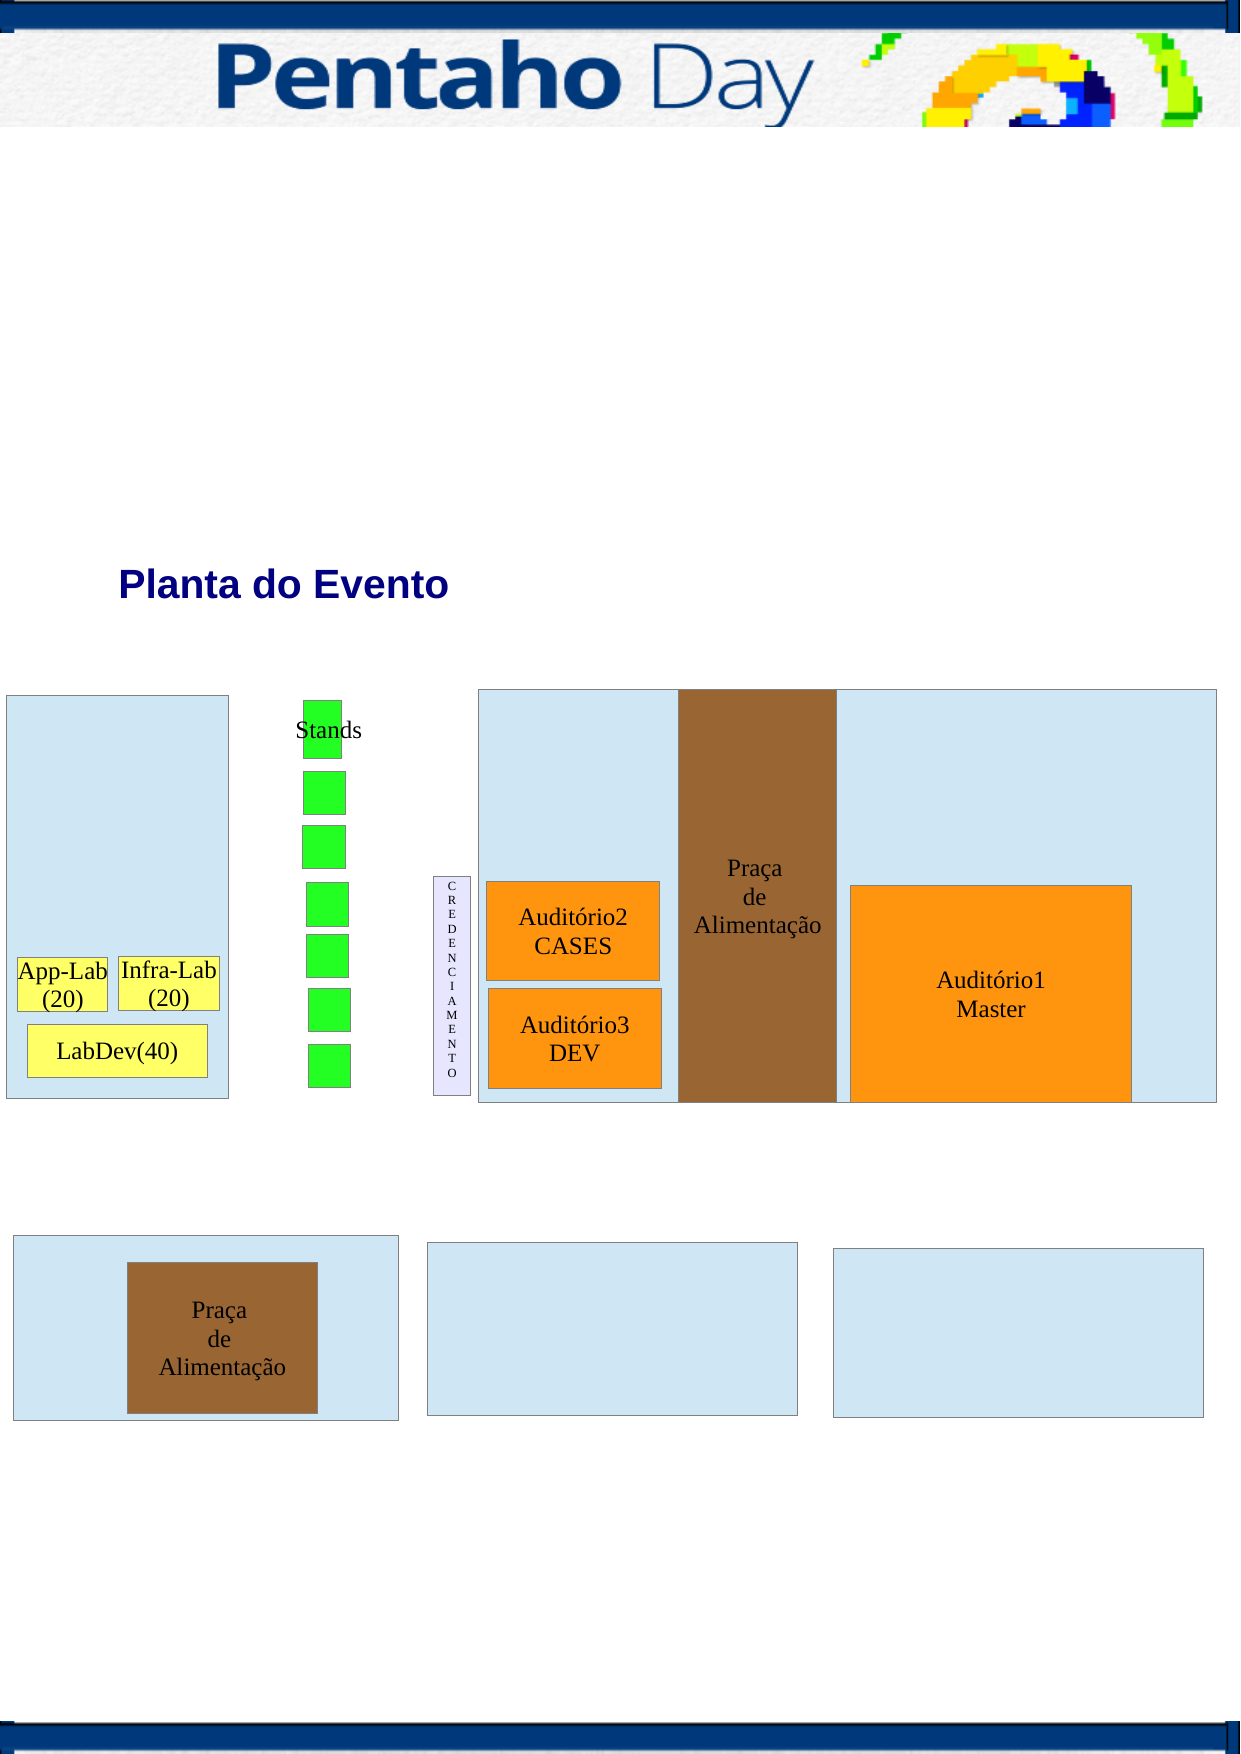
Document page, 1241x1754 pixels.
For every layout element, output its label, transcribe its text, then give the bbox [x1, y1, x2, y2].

subtitle Planta do Evento [118, 560, 1122, 607]
picture [0, 1721, 1240, 1754]
picture [0, 0, 1240, 127]
